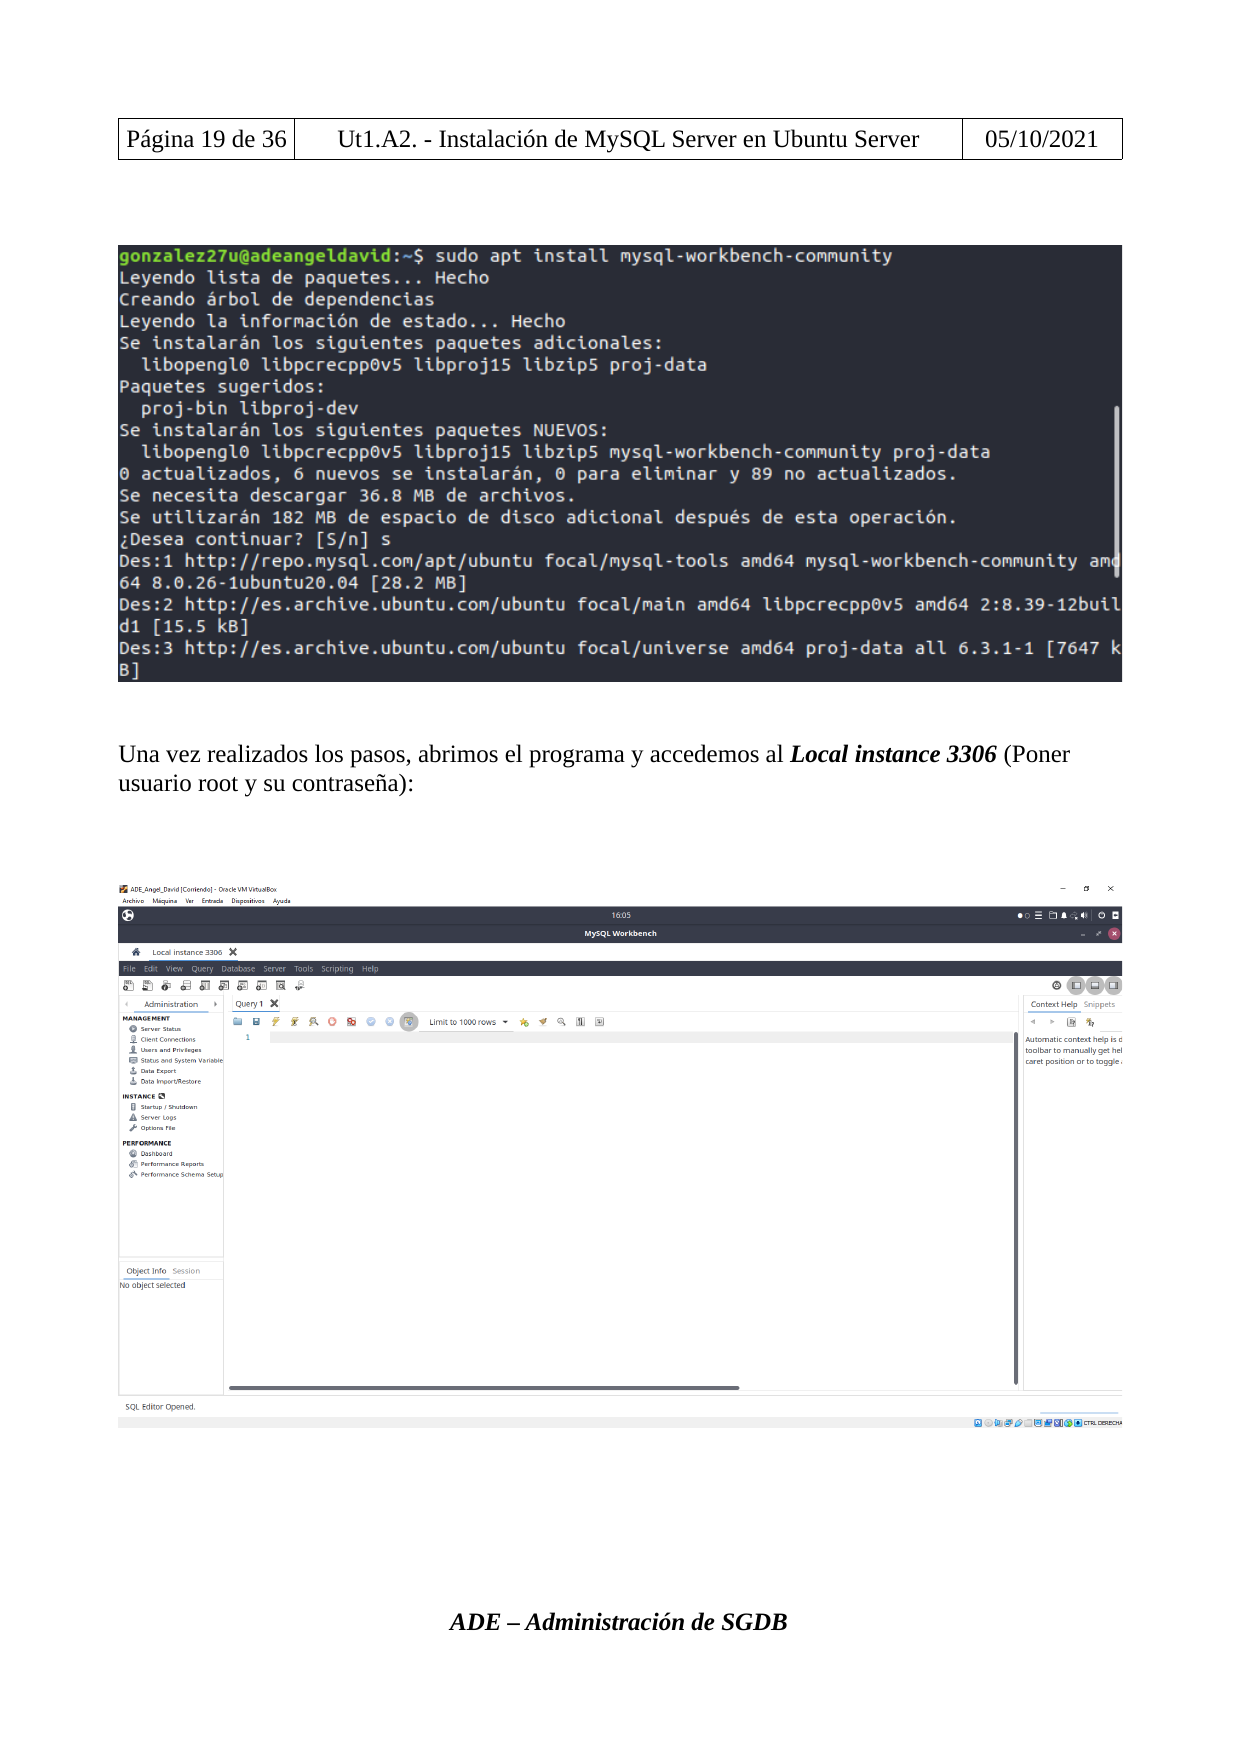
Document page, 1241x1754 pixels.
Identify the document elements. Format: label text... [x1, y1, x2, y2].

picture [118, 245, 1123, 682]
text Una vez realizados los pasos, abrimos el programa y accedemos al Local instance 3306 (Poner usuario root y su contraseña): [118, 739, 1122, 797]
picture [118, 883, 1123, 1428]
